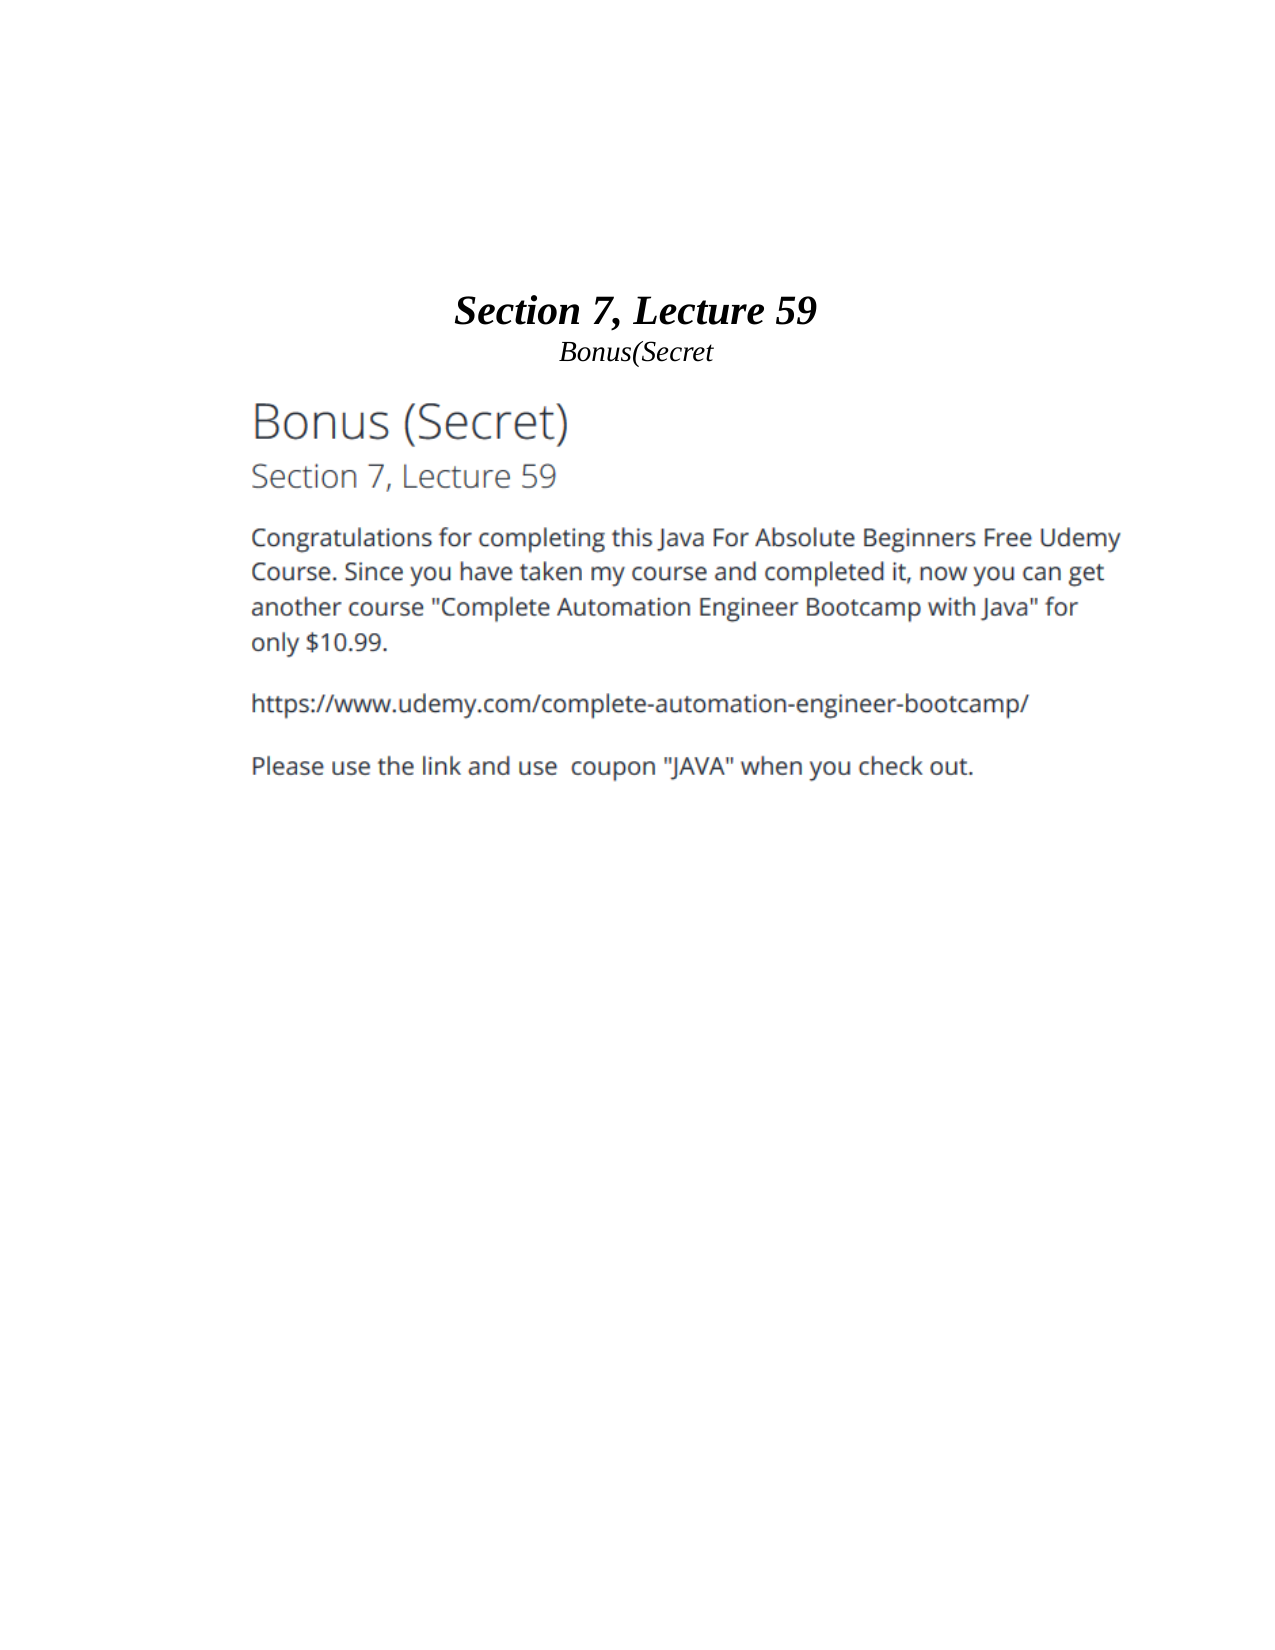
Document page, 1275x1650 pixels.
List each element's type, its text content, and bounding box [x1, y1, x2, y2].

picture [209, 394, 1149, 809]
text Section 7, Lecture 59 [118, 286, 1157, 334]
text Bonus(Secret [118, 334, 1157, 367]
